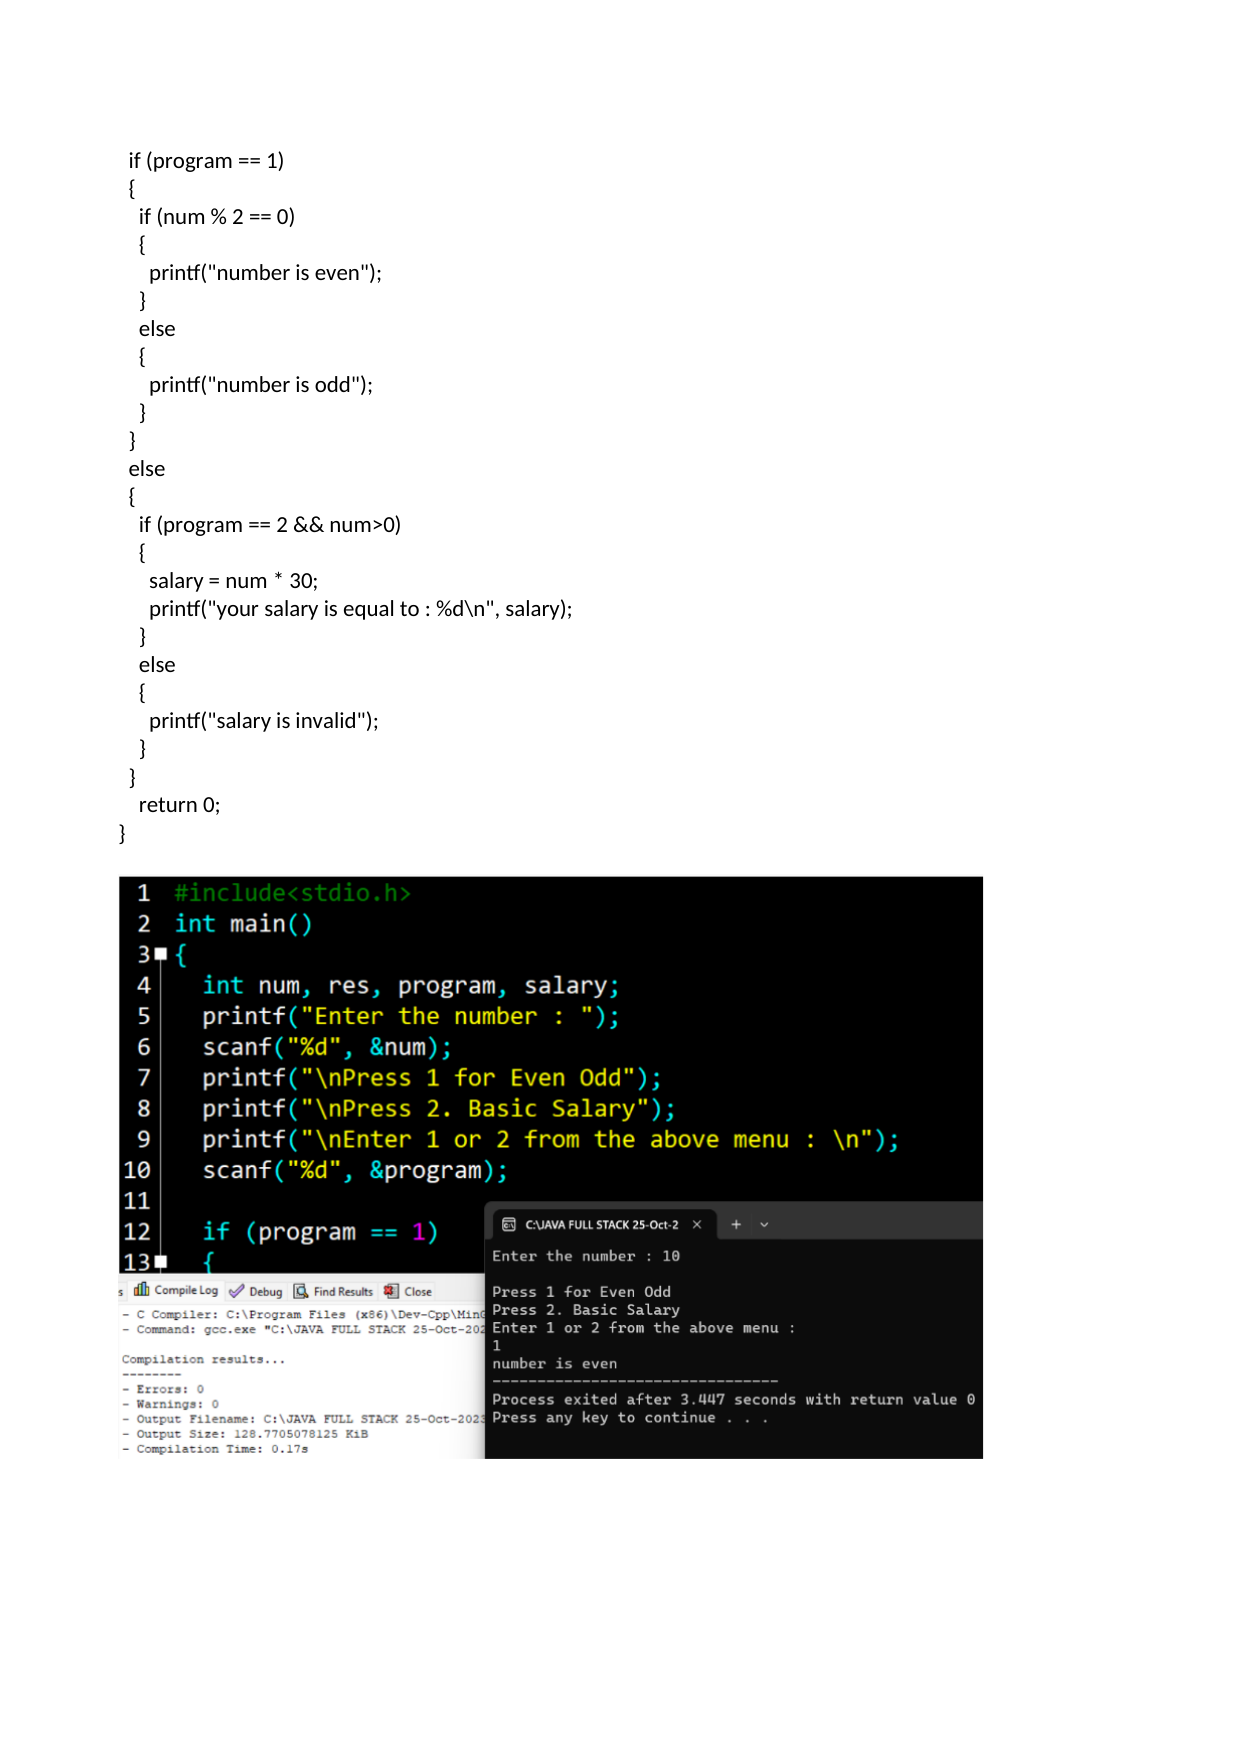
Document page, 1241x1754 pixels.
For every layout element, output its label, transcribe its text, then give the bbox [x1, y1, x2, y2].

text } [118, 819, 1122, 847]
text else [118, 314, 1122, 342]
text { [118, 230, 1122, 258]
text { [118, 482, 1122, 510]
text { [118, 538, 1122, 566]
text else [118, 651, 1122, 678]
text } [118, 286, 1122, 314]
text salary = num * 30; [118, 566, 1122, 594]
text return 0; [118, 791, 1122, 819]
text printf("number is odd"); [118, 370, 1122, 398]
text } [118, 426, 1122, 454]
text } [118, 622, 1122, 651]
text printf("salary is invalid"); [118, 707, 1122, 734]
text if (program == 2 && num>0) [118, 510, 1122, 538]
text } [118, 734, 1122, 763]
text { [118, 342, 1122, 370]
text printf("number is even"); [118, 258, 1122, 286]
text { [118, 174, 1122, 202]
text if (program == 1) [118, 146, 1122, 174]
text else [118, 454, 1122, 482]
text { [118, 678, 1122, 707]
text } [118, 398, 1122, 426]
text } [118, 763, 1122, 791]
text if (num % 2 == 0) [118, 202, 1122, 230]
text printf("your salary is equal to : %d\n", salary); [118, 594, 1122, 622]
